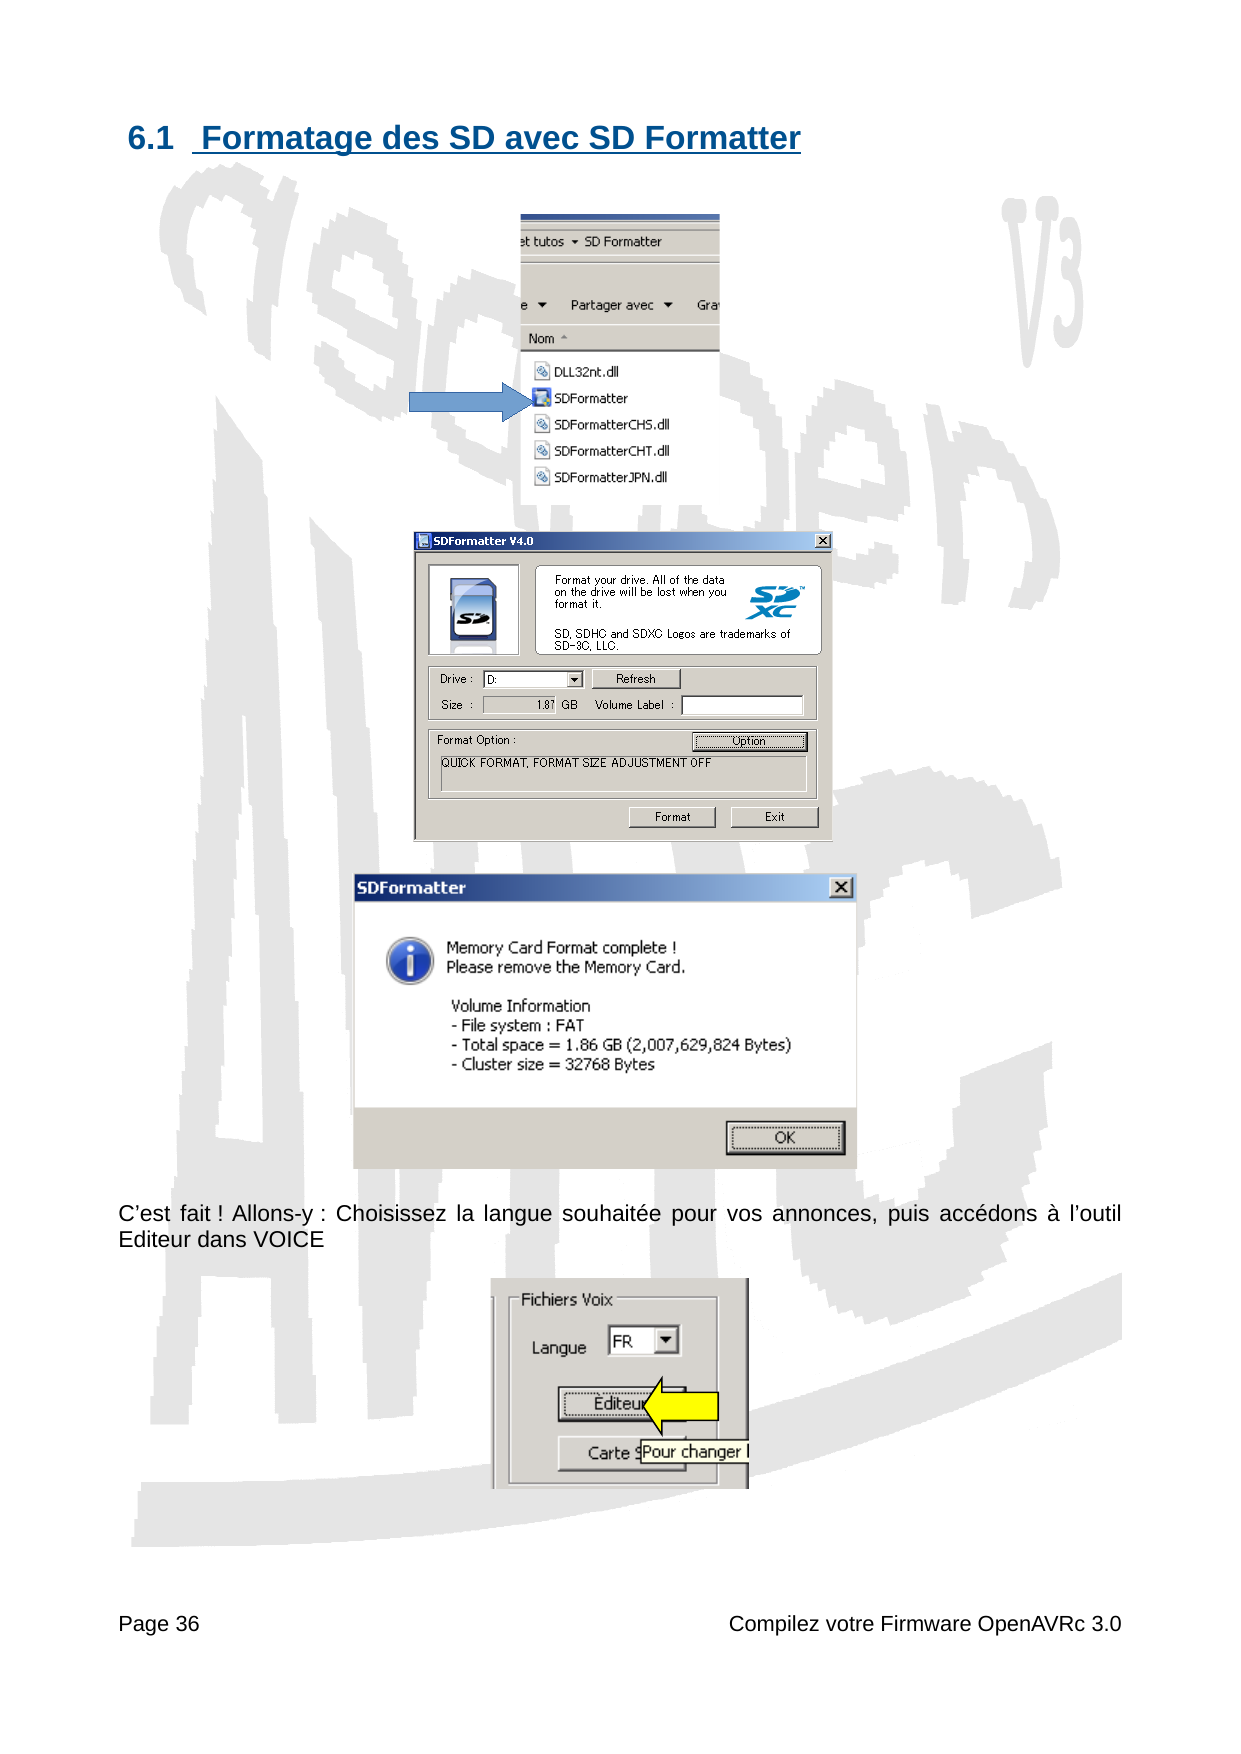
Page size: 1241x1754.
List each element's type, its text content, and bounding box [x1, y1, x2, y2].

text C’est fait ! Allons-y : Choisissez la langue souhaitée pour vos annonces, puis accédons à l’outil Editeur dans VOICE [118, 1200, 1122, 1252]
subtitle Formatage des SD avec SD Formatter [118, 118, 1122, 157]
